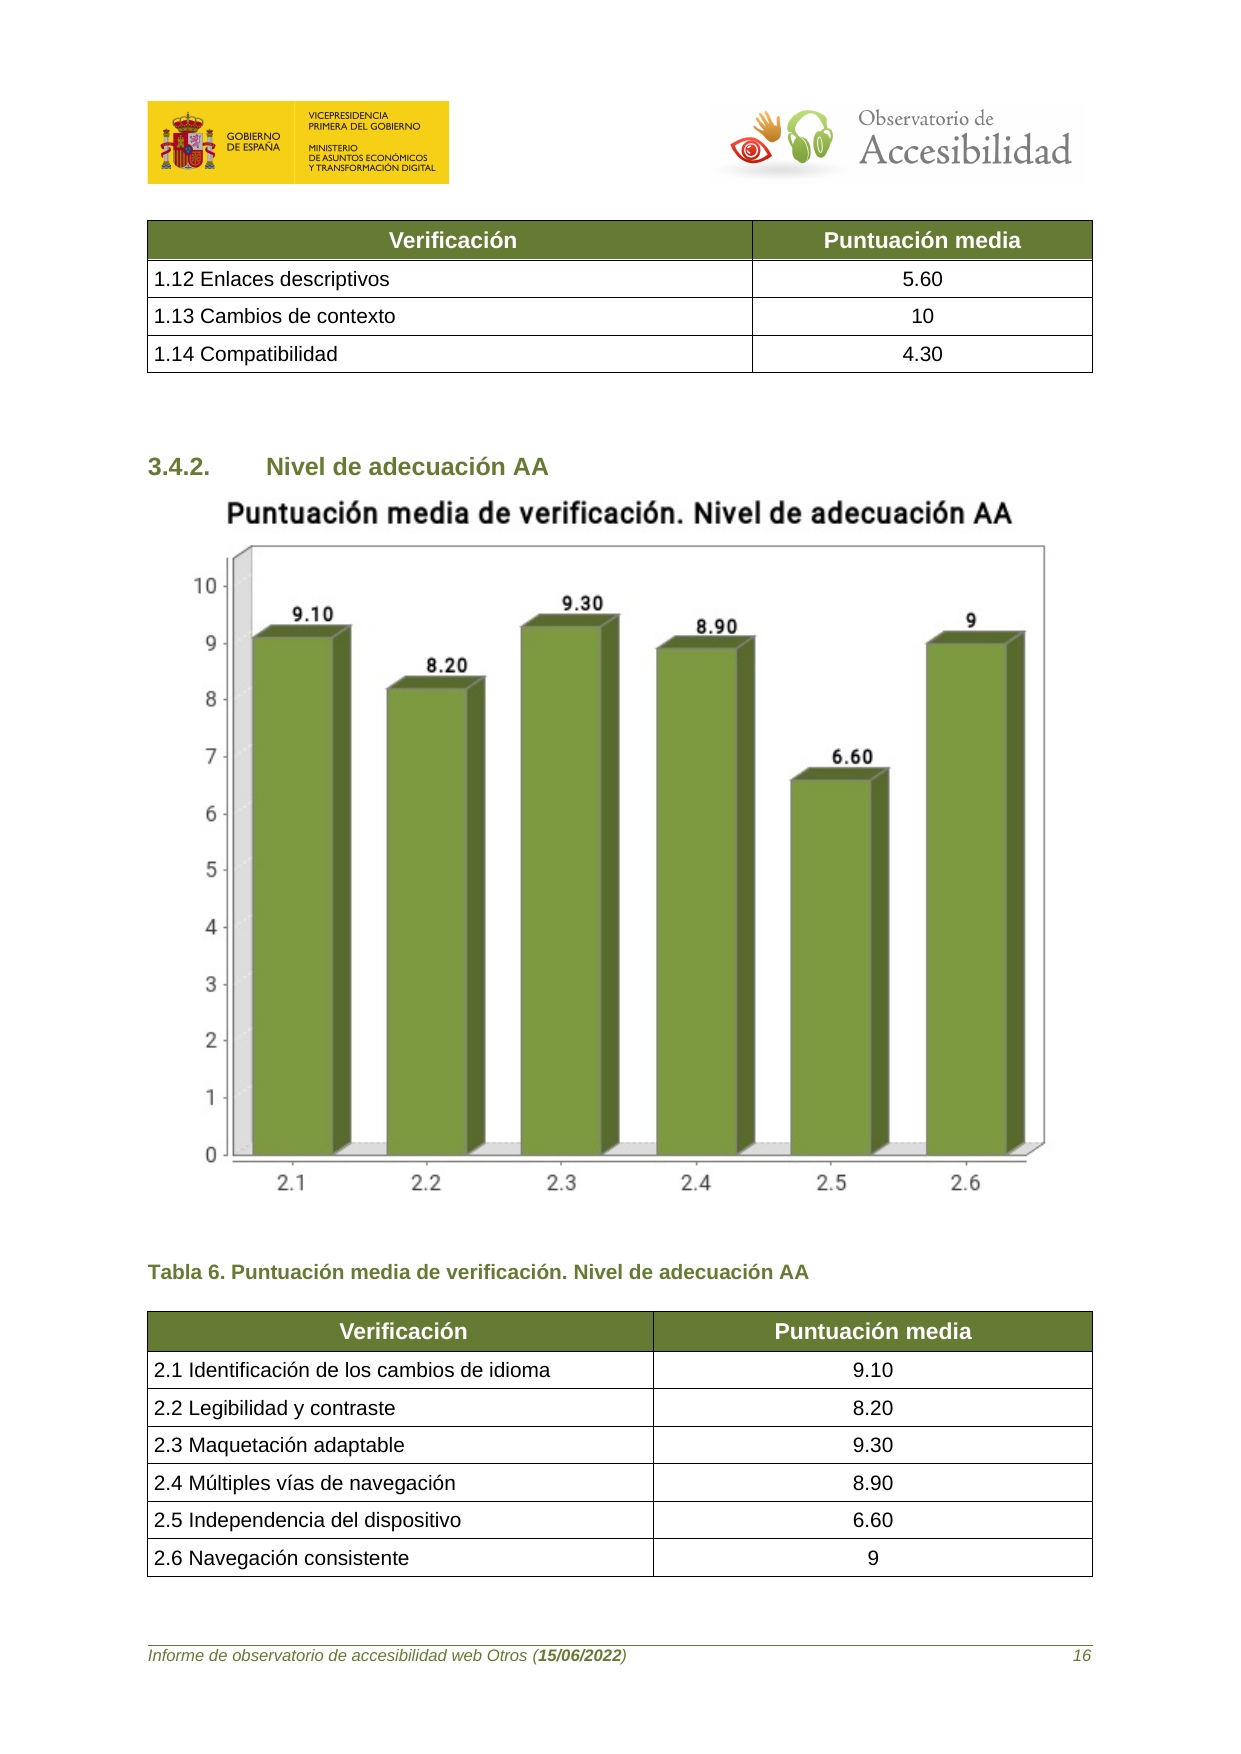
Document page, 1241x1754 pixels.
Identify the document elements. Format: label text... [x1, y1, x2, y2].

table_cell 1.14 Compatibilidad [148, 336, 752, 372]
table_cell 9.30 [654, 1427, 1092, 1463]
table_cell 6.60 [654, 1502, 1092, 1538]
picture [178, 496, 1062, 1206]
table_cell 8.20 [654, 1389, 1092, 1426]
table_cell 5.60 [753, 261, 1092, 297]
table_cell 9 [654, 1539, 1092, 1576]
table_cell 10 [753, 298, 1092, 334]
table_cell 1.12 Enlaces descriptivos [148, 261, 752, 297]
table_cell 2.6 Navegación consistente [148, 1539, 653, 1576]
table_header Verificación [148, 221, 752, 259]
table_cell 2.1 Identificación de los cambios de idioma [148, 1352, 653, 1388]
picture [710, 101, 1086, 184]
table_cell 8.90 [654, 1464, 1092, 1501]
table_cell 2.2 Legibilidad y contraste [148, 1389, 653, 1426]
table_header Verificación [148, 1312, 653, 1351]
table_cell 2.5 Independencia del dispositivo [148, 1502, 653, 1538]
table_header Puntuación media [753, 221, 1092, 259]
table_cell 2.3 Maquetación adaptable [148, 1427, 653, 1463]
table_cell 9.10 [654, 1352, 1092, 1388]
table_cell 1.13 Cambios de contexto [148, 298, 752, 334]
table_cell 2.4 Múltiples vías de navegación [148, 1464, 653, 1501]
text Tabla 6. Puntuación media de verificación. Nivel de adecuación AA [148, 1259, 1092, 1283]
table_cell 4.30 [753, 336, 1092, 372]
table_header Puntuación media [654, 1312, 1092, 1351]
picture [147, 101, 450, 184]
subtitle Nivel de adecuación AA [148, 452, 1092, 481]
